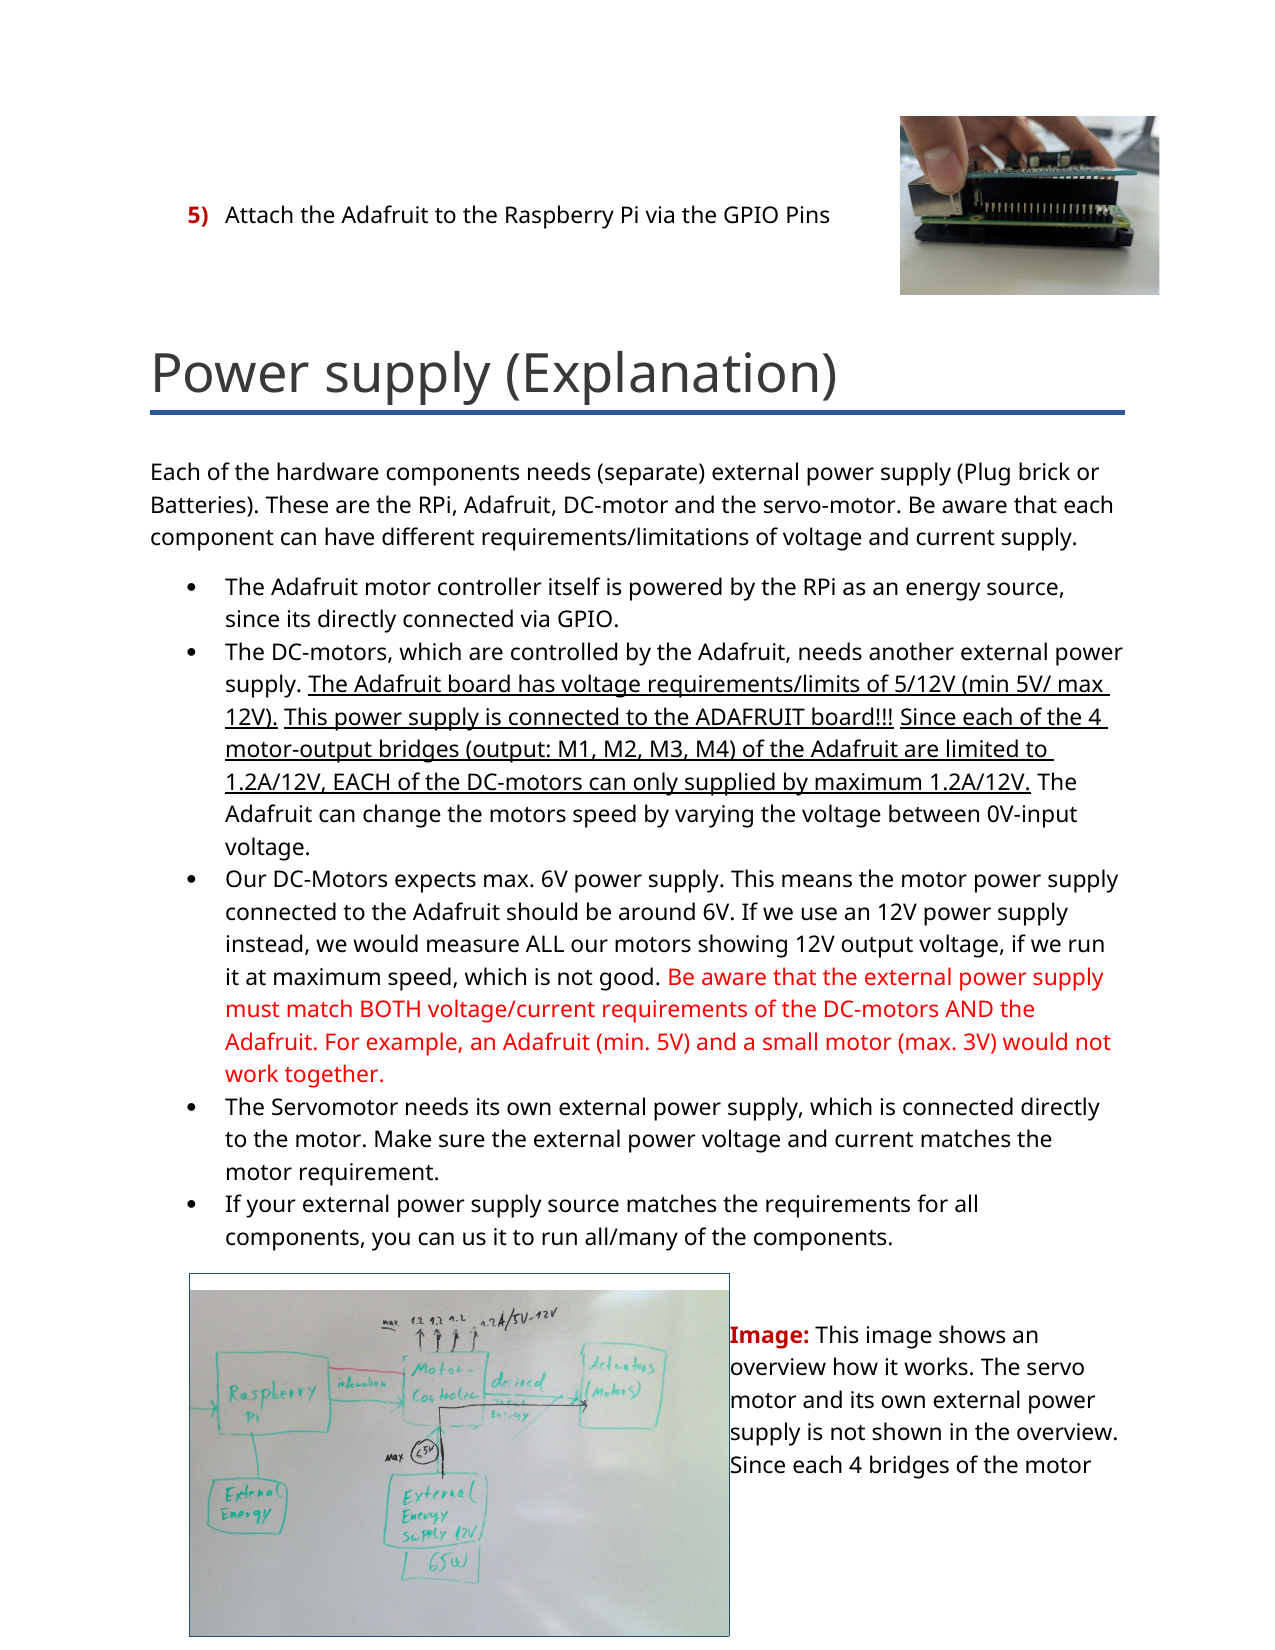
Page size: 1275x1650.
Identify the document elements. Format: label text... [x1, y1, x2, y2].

text Each of the hardware components needs (separate) external power supply (Plug brick or Batteries). These are the RPi, Adafruit, DC-motor and the servo-motor. Be aware that each component can have different requirements/limitations of voltage and current supply. [150, 456, 1125, 553]
subtitle Power supply (Explanation) [150, 334, 1125, 410]
list If your external power supply source matches the requirements for all components, you can us it to run all/many of the components. [187, 1188, 1125, 1252]
list Our DC-Motors expects max. 6V power supply. This means the motor power supply connected to the Adafruit should be around 6V. If we use an 12V power supply instead, we would measure ALL our motors showing 12V output voltage, if we run it at maximum speed, which is not good. Be aware that the external power supply must match BOTH voltage/current requirements of the DC-motors AND the Adafruit. For example, an Adafruit (min. 5V) and a small motor (max. 3V) would not work together. [187, 863, 1125, 1089]
text Image: This image shows an overview how it works. The servo motor and its own external power supply is not shown in the overview. Since each 4 bridges of the motor [730, 1319, 1125, 1480]
text [150, 1319, 189, 1480]
list The Servomotor needs its own external power supply, which is connected directly to the motor. Make sure the external power voltage and current matches the motor requirement. [187, 1091, 1125, 1187]
list Attach the Adafruit to the Raspberry Pi via the GPIO Pins [187, 199, 900, 230]
list The DC-motors, which are controlled by the Adafruit, needs another external power supply. The Adafruit board has voltage requirements/limits of 5/12V (min 5V/ max 12V). This power supply is connected to the ADAFRUIT board!!! Since each of the 4 motor-output bridges (output: M1, M2, M3, M4) of the Adafruit are limited to 1.2A/12V, EACH of the DC-motors can only supplied by maximum 1.2A/12V. The Adafruit can change the motors speed by varying the voltage between 0V-input voltage. [187, 636, 1125, 862]
list The Adafruit motor controller itself is powered by the RPi as an energy source, since its directly connected via GPIO. [187, 571, 1125, 634]
